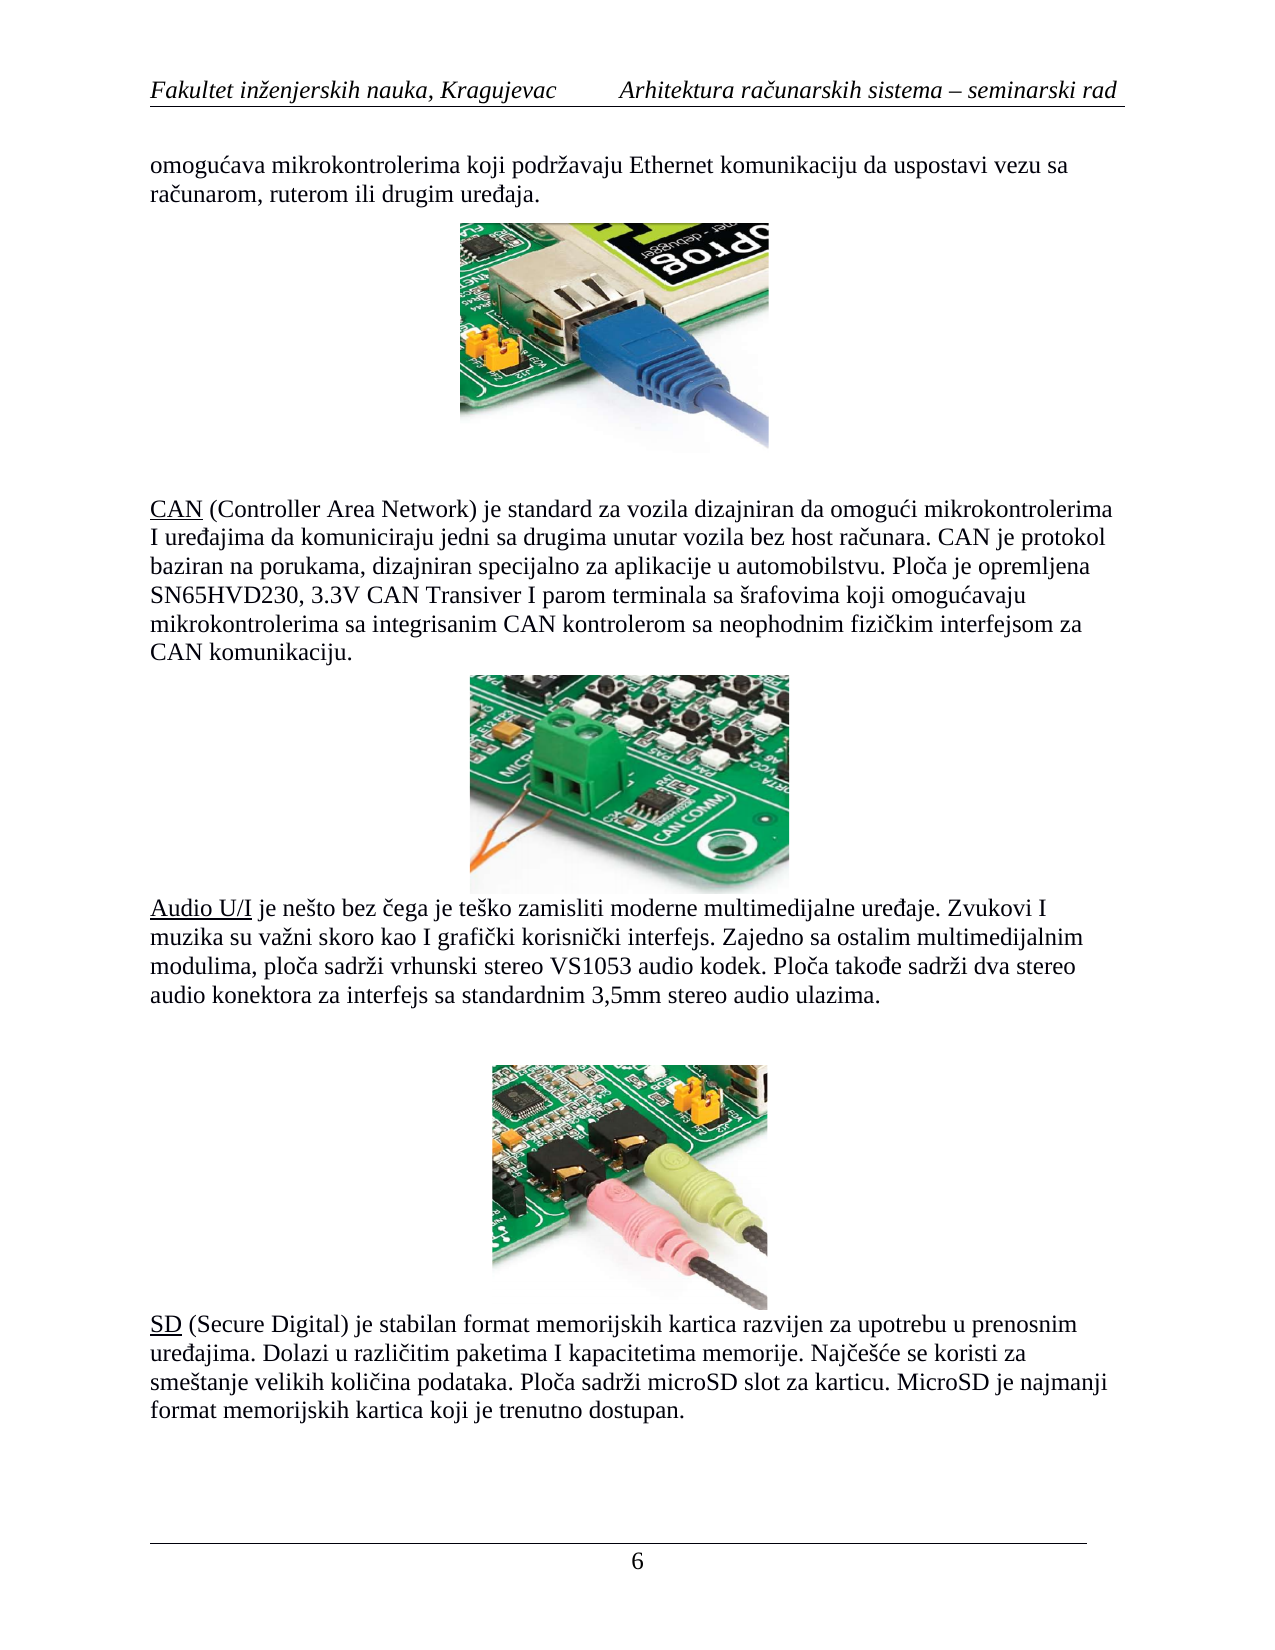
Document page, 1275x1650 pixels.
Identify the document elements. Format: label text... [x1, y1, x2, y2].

picture [460, 223, 769, 453]
text Audio U/I je nešto bez čega je teško zamisliti moderne multimedijalne uređaje. Zvukovi I muzika su važni skoro kao I grafički korisnički interfejs. Zajedno sa ostalim multimedijalnim modulima, ploča sadrži vrhunski stereo VS1053 audio kodek. Ploča takođe sadrži dva stereo audio konektora za interfejs sa standardnim 3,5mm stereo audio ulazima. [150, 679, 1125, 1008]
text SD (Secure Digital) je stabilan format memorijskih kartica razvijen za upotrebu u prenosnim uređajima. Dolazi u različitim paketima I kapacitetima memorije. Najčešće se koristi za smeštanje velikih količina podataka. Ploča sadrži microSD slot za karticu. MicroSD je najmanji format memorijskih kartica koji je trenutno dostupan. [150, 1062, 1125, 1424]
picture [492, 1065, 768, 1310]
text omogućava mikrokontrolerima koji podržavaju Ethernet komunikaciju da uspostavi vezu sa računarom, ruterom ili drugim uređaja. [150, 150, 1125, 207]
picture [469, 675, 790, 894]
text CAN (Controller Area Network) je standard za vozila dizajniran da omogući mikrokontrolerima I uređajima da komuniciraju jedni sa drugima unutar vozila bez host računara. CAN je protokol baziran na porukama, dizajniran specijalno za aplikacije u automobilstvu. Ploča je opremljena SN65HVD230, 3.3V CAN Transiver I parom terminala sa šrafovima koji omogućavaju mikrokontrolerima sa integrisanim CAN kontrolerom sa neophodnim fizičkim interfejsom za CAN komunikaciju. [150, 494, 1125, 666]
